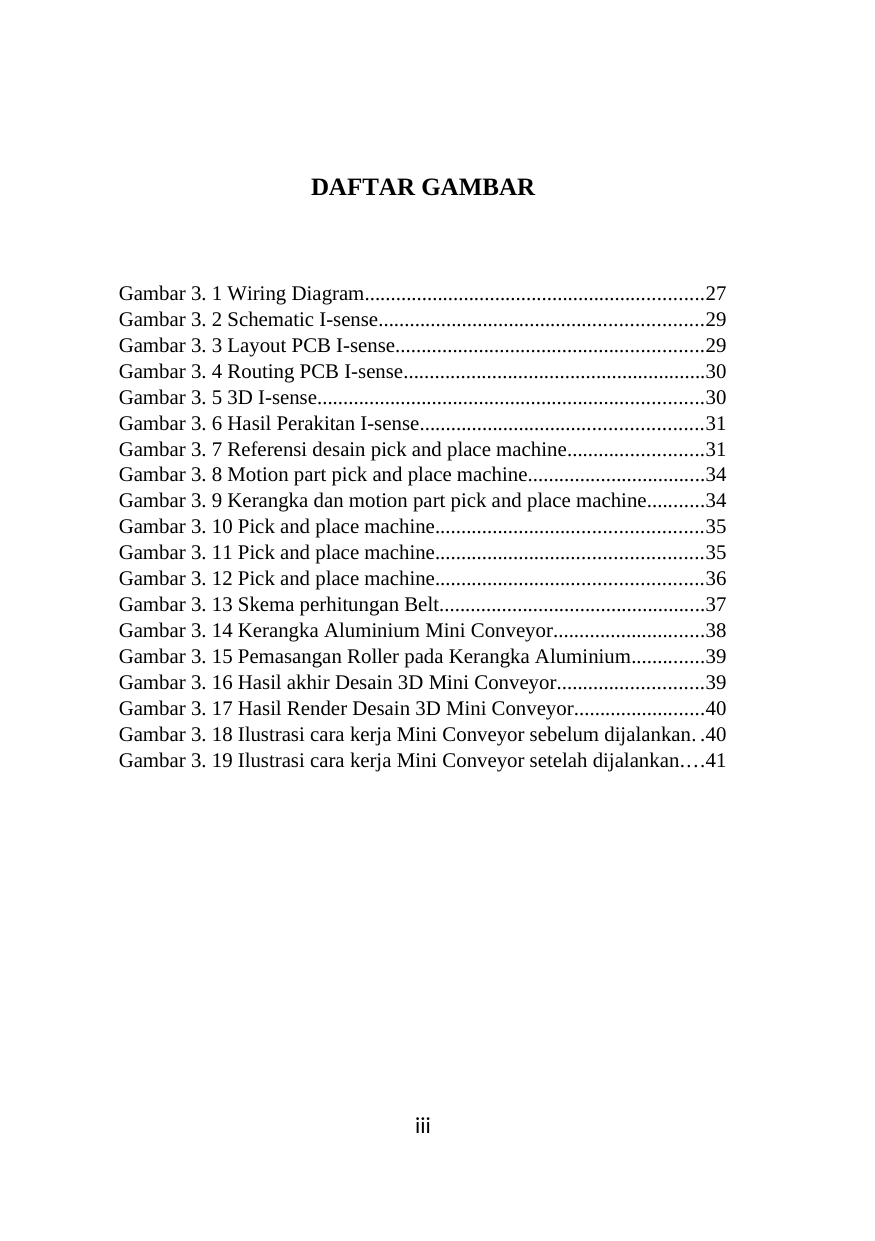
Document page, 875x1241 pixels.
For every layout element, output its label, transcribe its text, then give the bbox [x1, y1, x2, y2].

text Gambar 3. 9 Kerangka dan motion part pick and place machine 34 [118, 488, 727, 512]
text Gambar 3. 6 Hasil Perakitan I-sense 31 [118, 411, 727, 434]
text Gambar 3. 8 Motion part pick and place machine 34 [118, 462, 727, 486]
text Gambar 3. 19 Ilustrasi cara kerja Mini Conveyor setelah dijalankan 41 [118, 748, 727, 772]
text Gambar 3. 15 Pemasangan Roller pada Kerangka Aluminium 39 [118, 644, 727, 668]
subtitle DAFTAR GAMBAR [118, 172, 727, 232]
text Gambar 3. 11 Pick and place machine 35 [118, 540, 727, 564]
text Gambar 3. 12 Pick and place machine 36 [118, 566, 727, 590]
text Gambar 3. 2 Schematic I-sense 29 [118, 307, 727, 331]
text Gambar 3. 3 Layout PCB I-sense 29 [118, 333, 727, 357]
text Gambar 3. 5 3D I-sense 30 [118, 384, 727, 409]
text Gambar 3. 17 Hasil Render Desain 3D Mini Conveyor 40 [118, 696, 727, 720]
text Gambar 3. 4 Routing PCB I-sense 30 [118, 359, 727, 383]
text Gambar 3. 13 Skema perhitungan Belt 37 [118, 592, 727, 616]
text Gambar 3. 18 Ilustrasi cara kerja Mini Conveyor sebelum dijalankan 40 [118, 722, 727, 746]
text Gambar 3. 10 Pick and place machine 35 [118, 514, 727, 538]
text Gambar 3. 1 Wiring Diagram 27 [118, 281, 727, 305]
text Gambar 3. 16 Hasil akhir Desain 3D Mini Conveyor 39 [118, 670, 727, 694]
text Gambar 3. 7 Referensi desain pick and place machine 31 [118, 436, 727, 461]
text Gambar 3. 14 Kerangka Aluminium Mini Conveyor 38 [118, 618, 727, 642]
